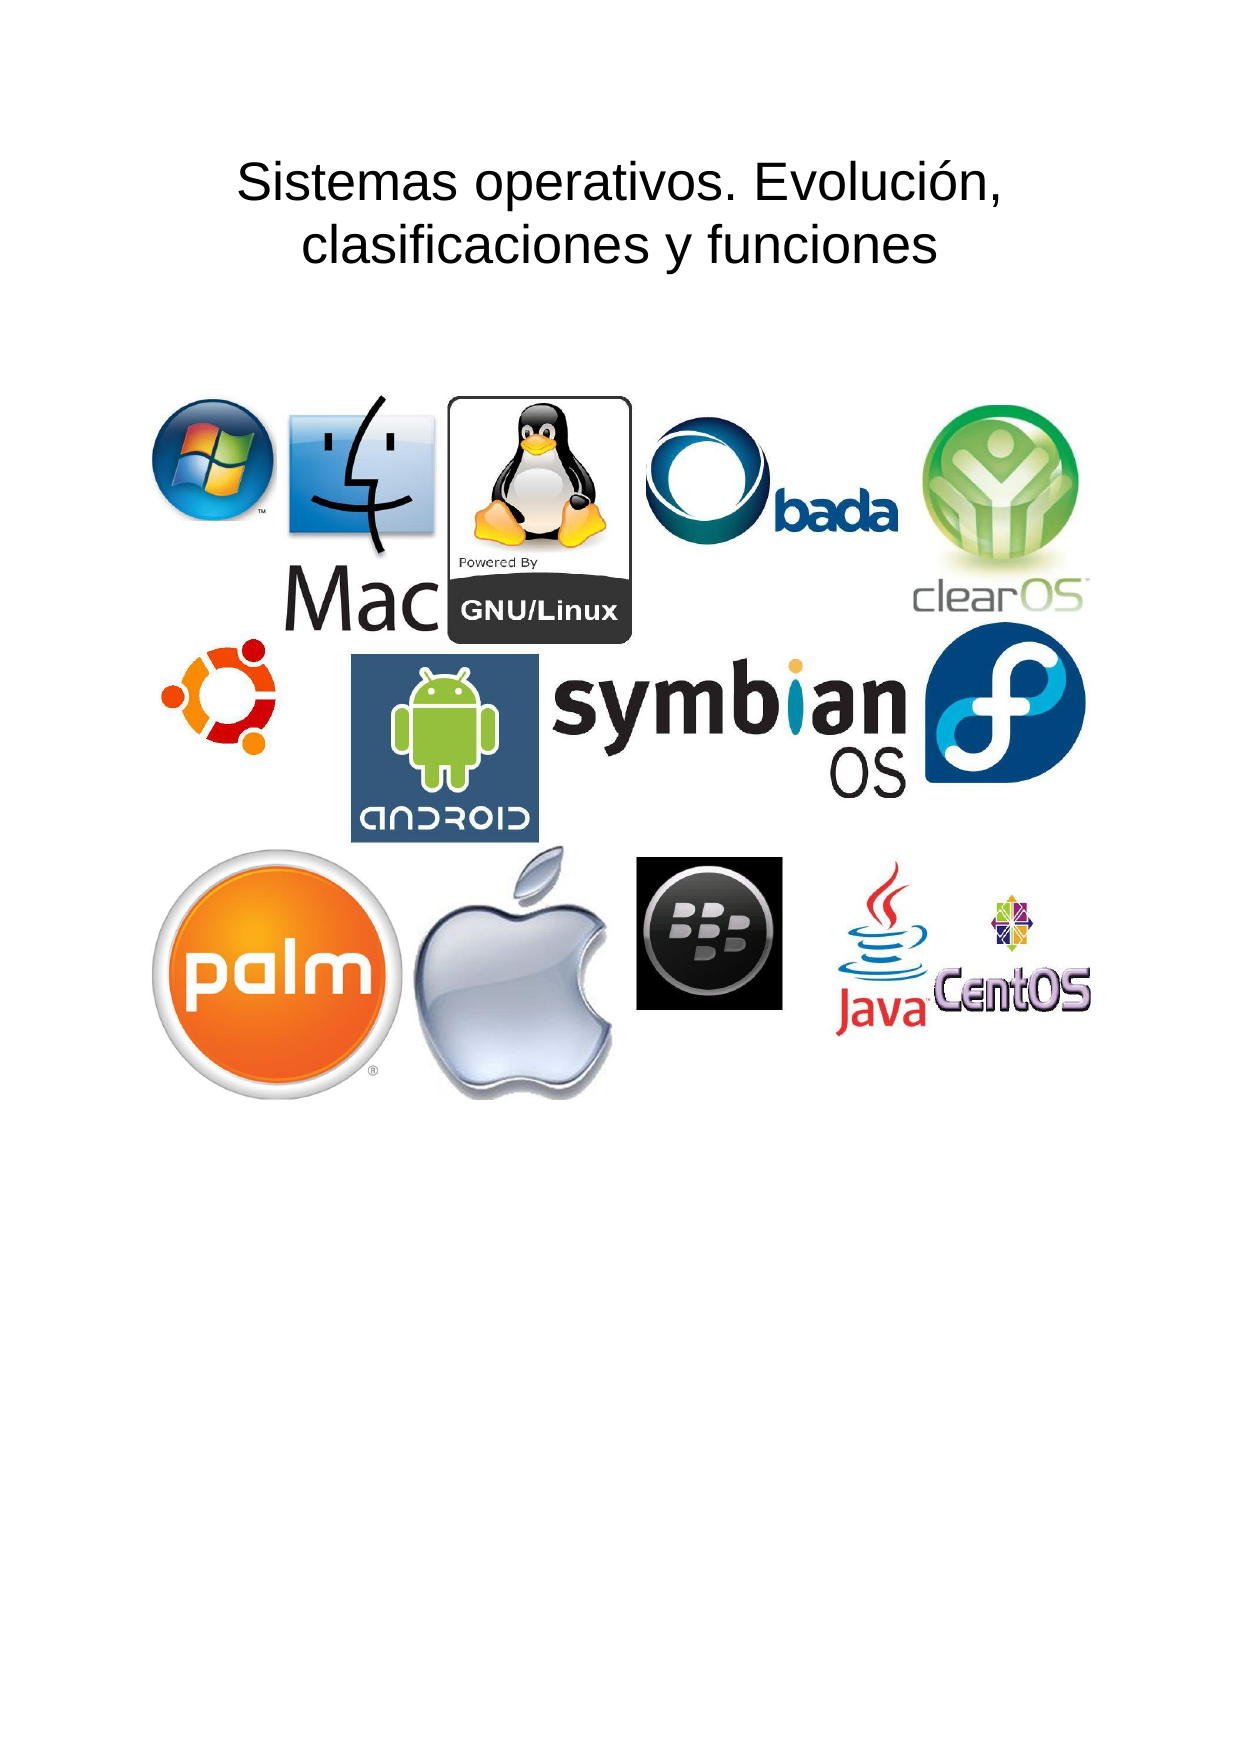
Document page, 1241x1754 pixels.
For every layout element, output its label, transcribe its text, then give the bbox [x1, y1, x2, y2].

title Sistemas operativos. Evolución, clasificaciones y funciones [150, 150, 1090, 274]
picture [150, 395, 1091, 1102]
